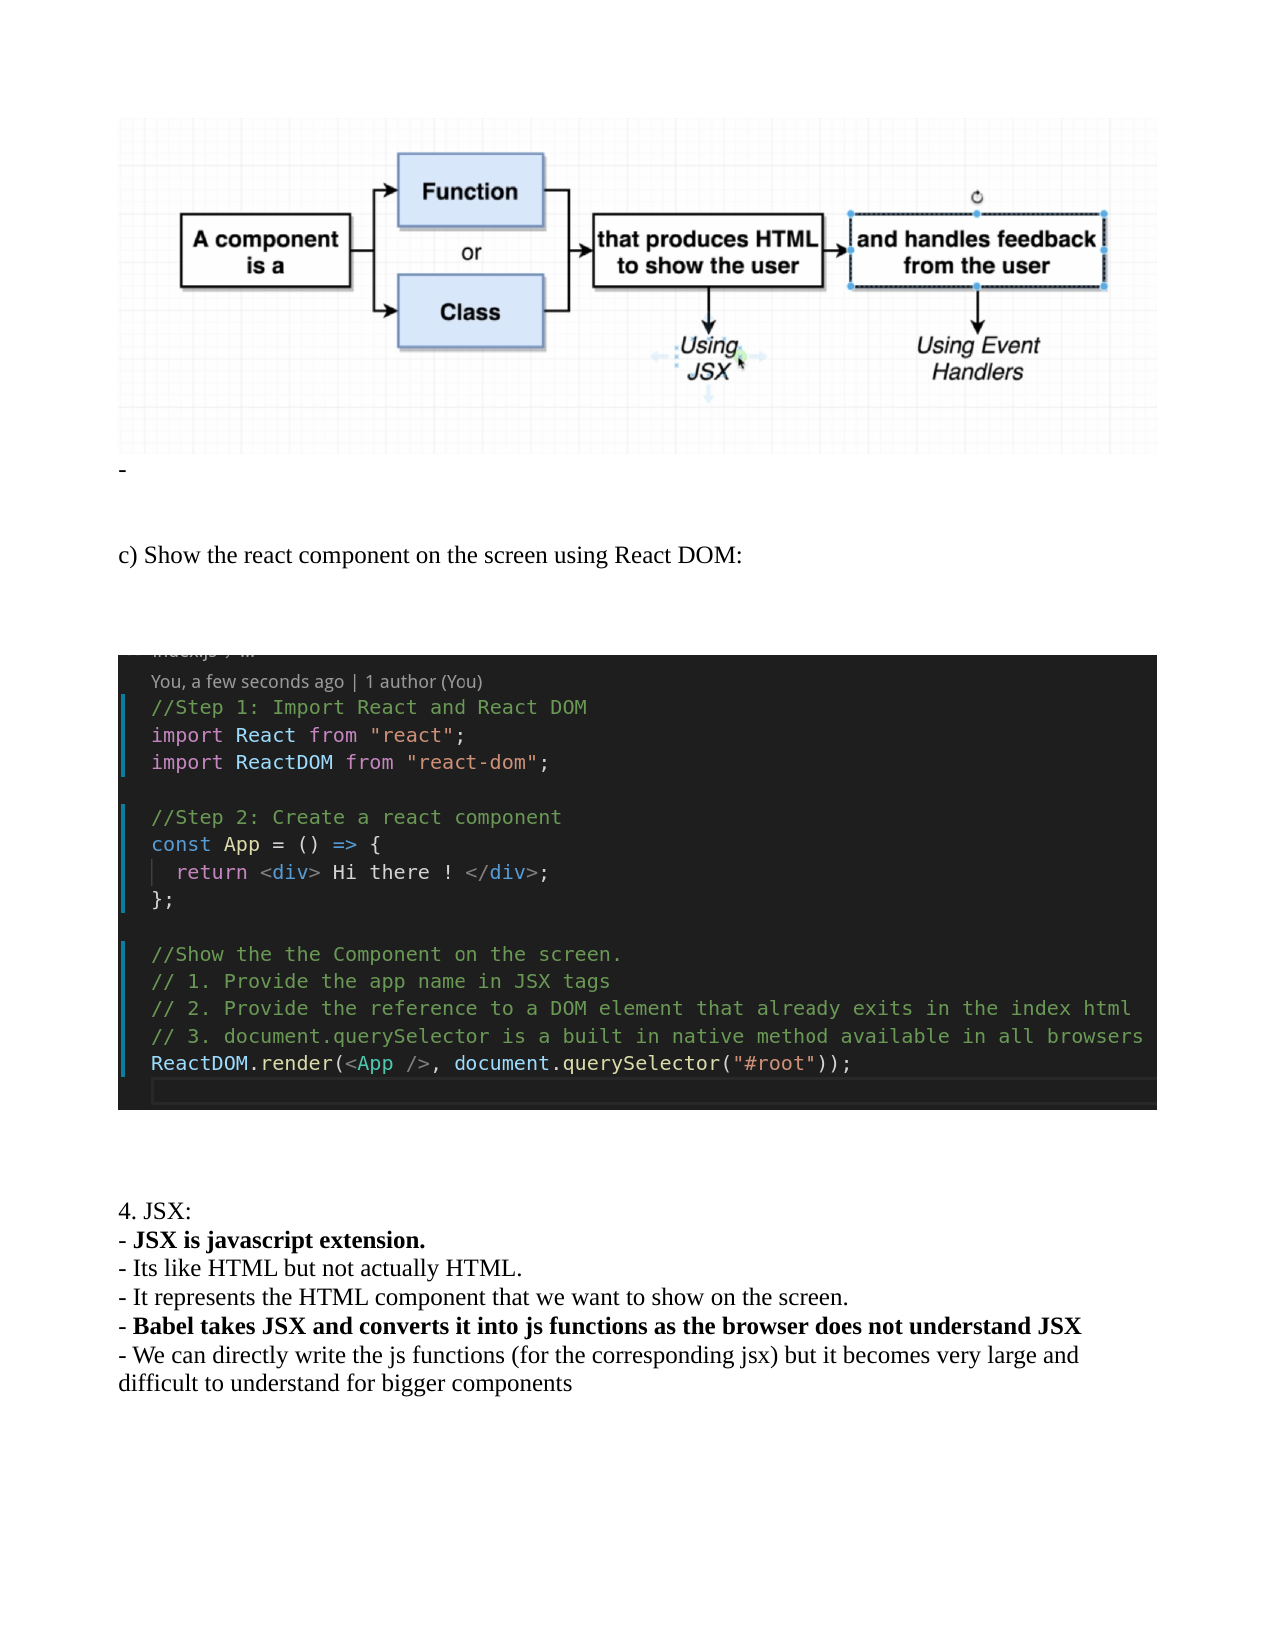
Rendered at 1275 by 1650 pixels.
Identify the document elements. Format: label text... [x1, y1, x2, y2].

text - Babel takes JSX and converts it into js functions as the browser does not understand JSX [118, 1311, 1157, 1340]
text - It represents the HTML component that we want to show on the screen. [118, 1282, 1157, 1311]
picture [118, 655, 1157, 1110]
text - [118, 454, 1157, 483]
text 4. JSX: [118, 1196, 1157, 1225]
picture [118, 118, 1157, 454]
text - We can directly write the js functions (for the corresponding jsx) but it becomes very large and difficult to understand for bigger components [118, 1340, 1157, 1397]
text - JSX is javascript extension. [118, 1225, 1157, 1253]
text c) Show the react component on the screen using React DOM: [118, 540, 1157, 569]
text - Its like HTML but not actually HTML. [118, 1253, 1157, 1282]
